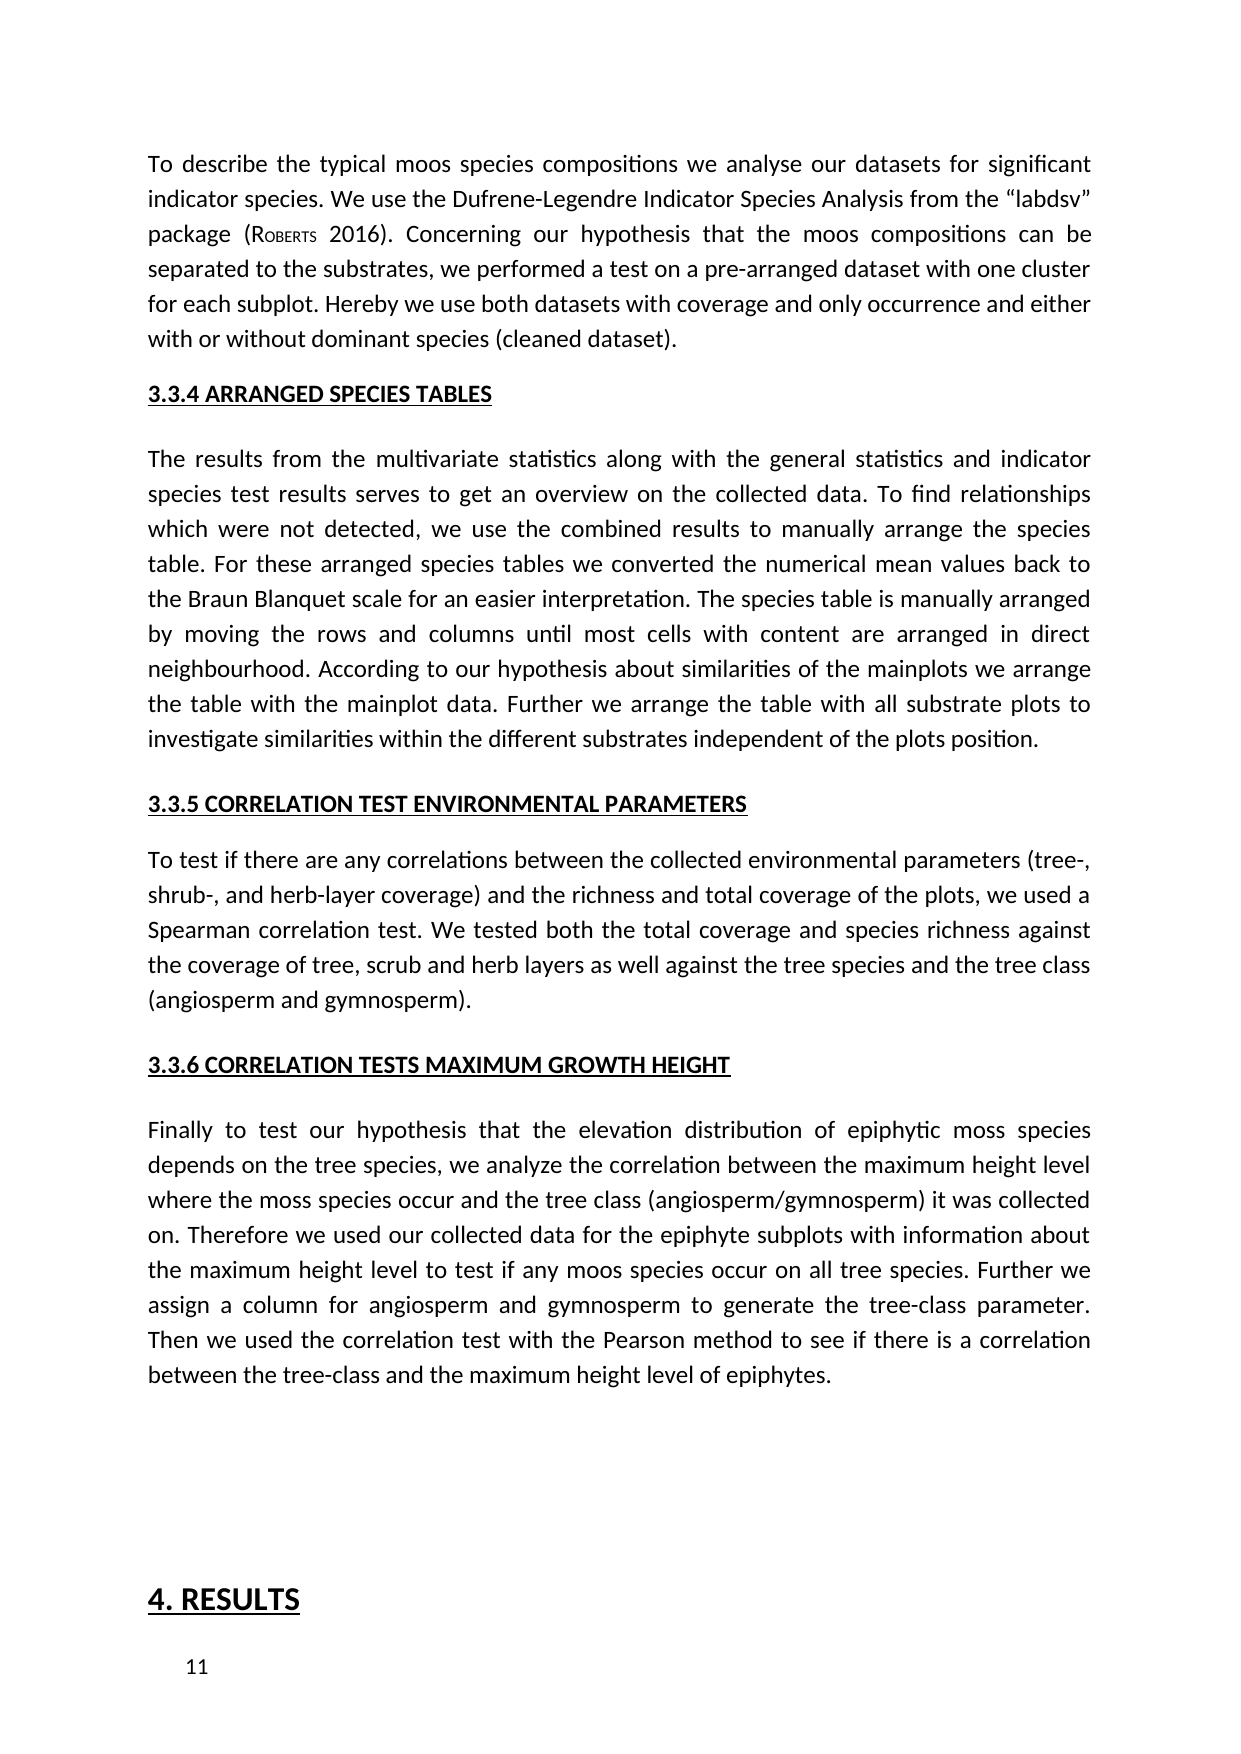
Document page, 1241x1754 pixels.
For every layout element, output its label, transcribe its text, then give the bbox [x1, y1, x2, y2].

text To test if there are any correlations between the collected environmental parameters (tree-, shrub-, and herb-layer coverage) and the richness and total coverage of the plots, we used a Spearman correlation test. We tested both the total coverage and species richness against the coverage of tree, scrub and herb layers as well against the tree species and the tree class (angiosperm and gymnosperm). [148, 844, 1092, 1015]
text The results from the multivariate statistics along with the general statistics and indicator species test results serves to get an overview on the collected data. To find relationships which were not detected, we use the combined results to manually arrange the species table. For these arranged species tables we converted the numerical mean values back to the Braun Blanquet scale for an easier interpretation. The species table is manually arranged by moving the rows and columns until most cells with content are arranged in direct neighbourhood. According to our hypothesis about similarities of the mainplots we arrange the table with the mainplot data. Further we arrange the table with all substrate plots to investigate similarities within the different substrates independent of the plots position. [148, 443, 1092, 754]
text 3.3.5 Correlation test environmental parameters [148, 788, 1092, 819]
text Finally to test our hypothesis that the elevation distribution of epiphytic moss species depends on the tree species, we analyze the correlation between the maximum height level where the moss species occur and the tree class (angiosperm/gymnosperm) it was collected on. Therefore we used our collected data for the epiphyte subplots with information about the maximum height level to test if any moos species occur on all tree species. Further we assign a column for angiosperm and gymnosperm to generate the tree-class parameter. Then we used the correlation test with the Pearson method to see if there is a correlation between the tree-class and the maximum height level of epiphytes. [148, 1114, 1092, 1390]
text To describe the typical moos species compositions we analyse our datasets for significant indicator species. We use the Dufrene-Legendre Indicator Species Analysis from the “labdsv” package (Roberts 2016). Concerning our hypothesis that the moos compositions can be separated to the substrates, we performed a test on a pre-arranged dataset with one cluster for each subplot. Hereby we use both datasets with coverage and only occurrence and either with or without dominant species (cleaned dataset). [148, 148, 1092, 353]
text 3.3.4 Arranged species tables [148, 378, 1092, 409]
text 4. Results [148, 1578, 1092, 1619]
text 3.3.6 Correlation tests maximum growth height [148, 1049, 1092, 1080]
